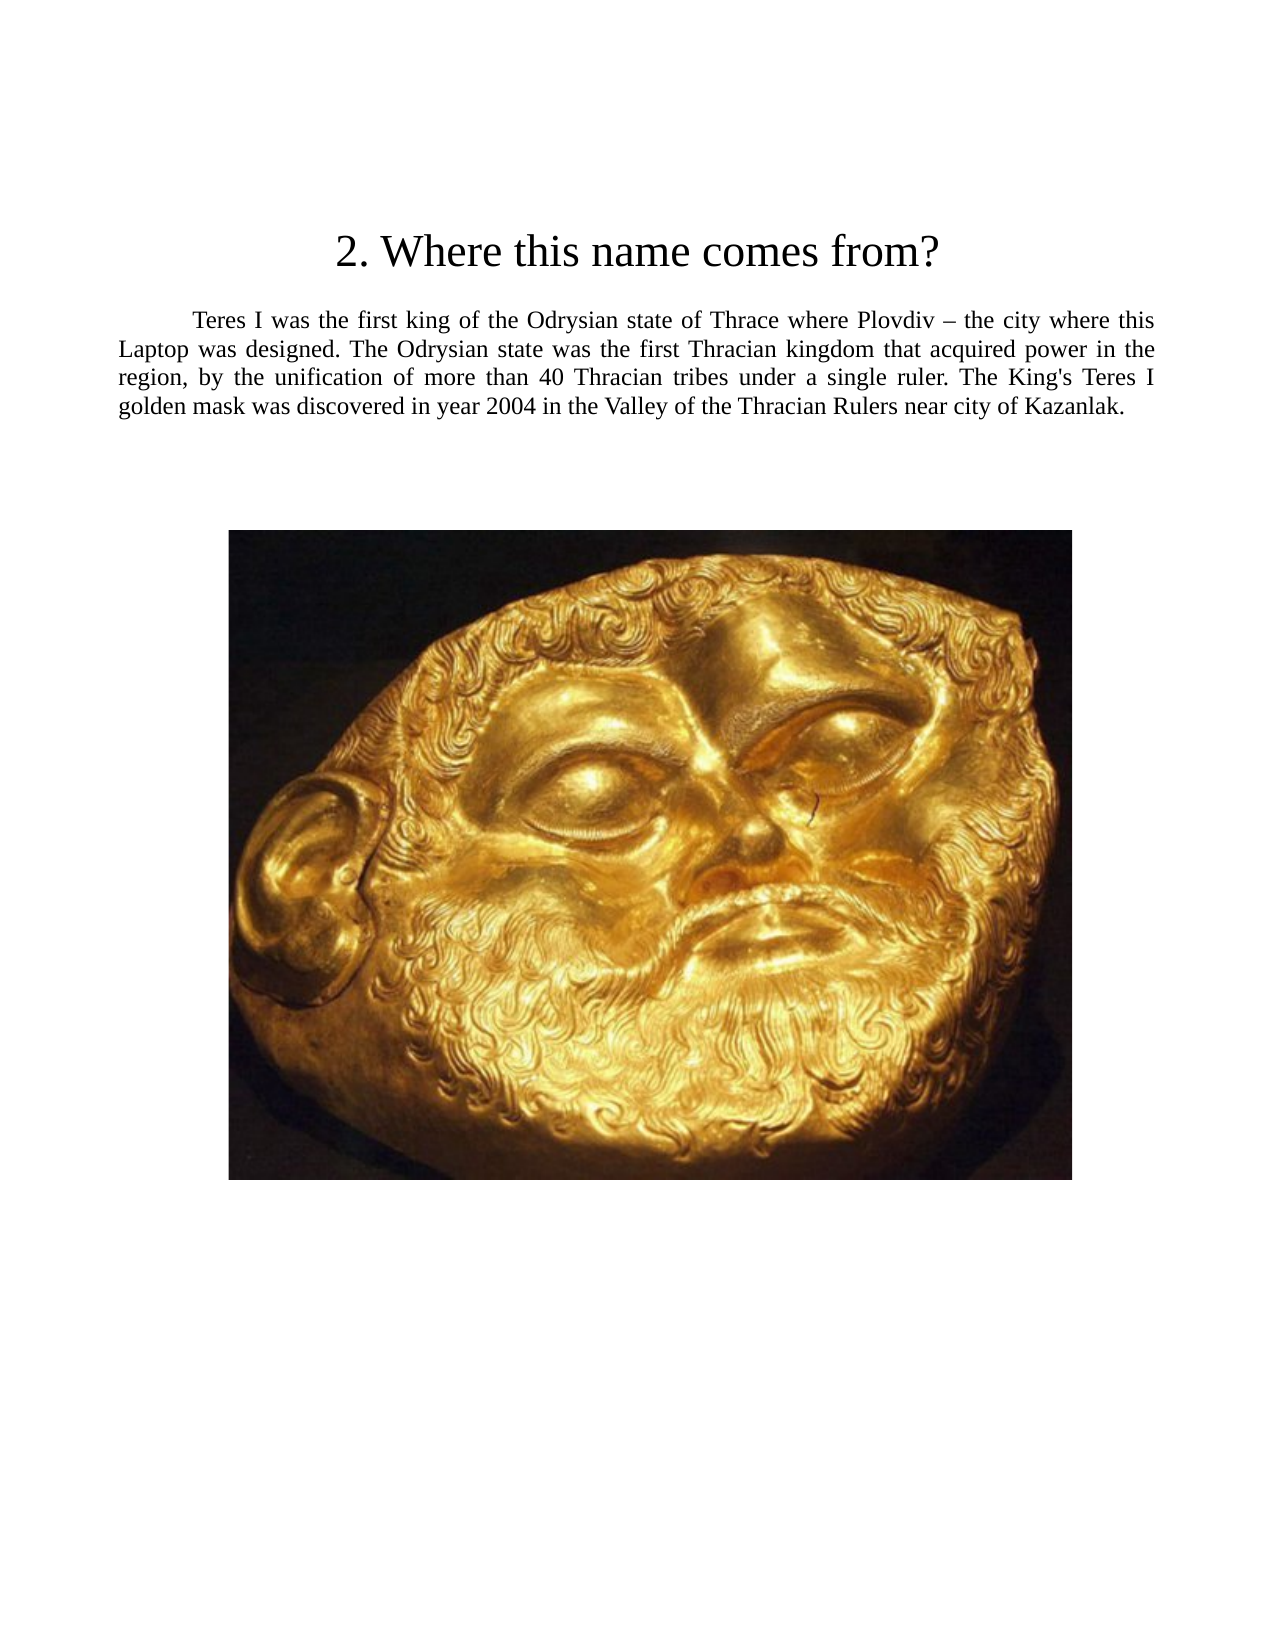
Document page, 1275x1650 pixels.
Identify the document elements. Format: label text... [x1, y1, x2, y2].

picture [228, 530, 1073, 1180]
text 2. Where this name comes from? [118, 223, 1157, 276]
text Teres I was the first king of the Odrysian state of Thrace where Plovdiv – the city where this Laptop was designed. The Odrysian state was the first Thracian kingdom that acquired power in the region, by the unification of more than 40 Thracian tribes under a single ruler. The King's Teres I golden mask was discovered in year 2004 in the Valley of the Thracian Rulers near city of Kazanlak. [118, 305, 1157, 420]
